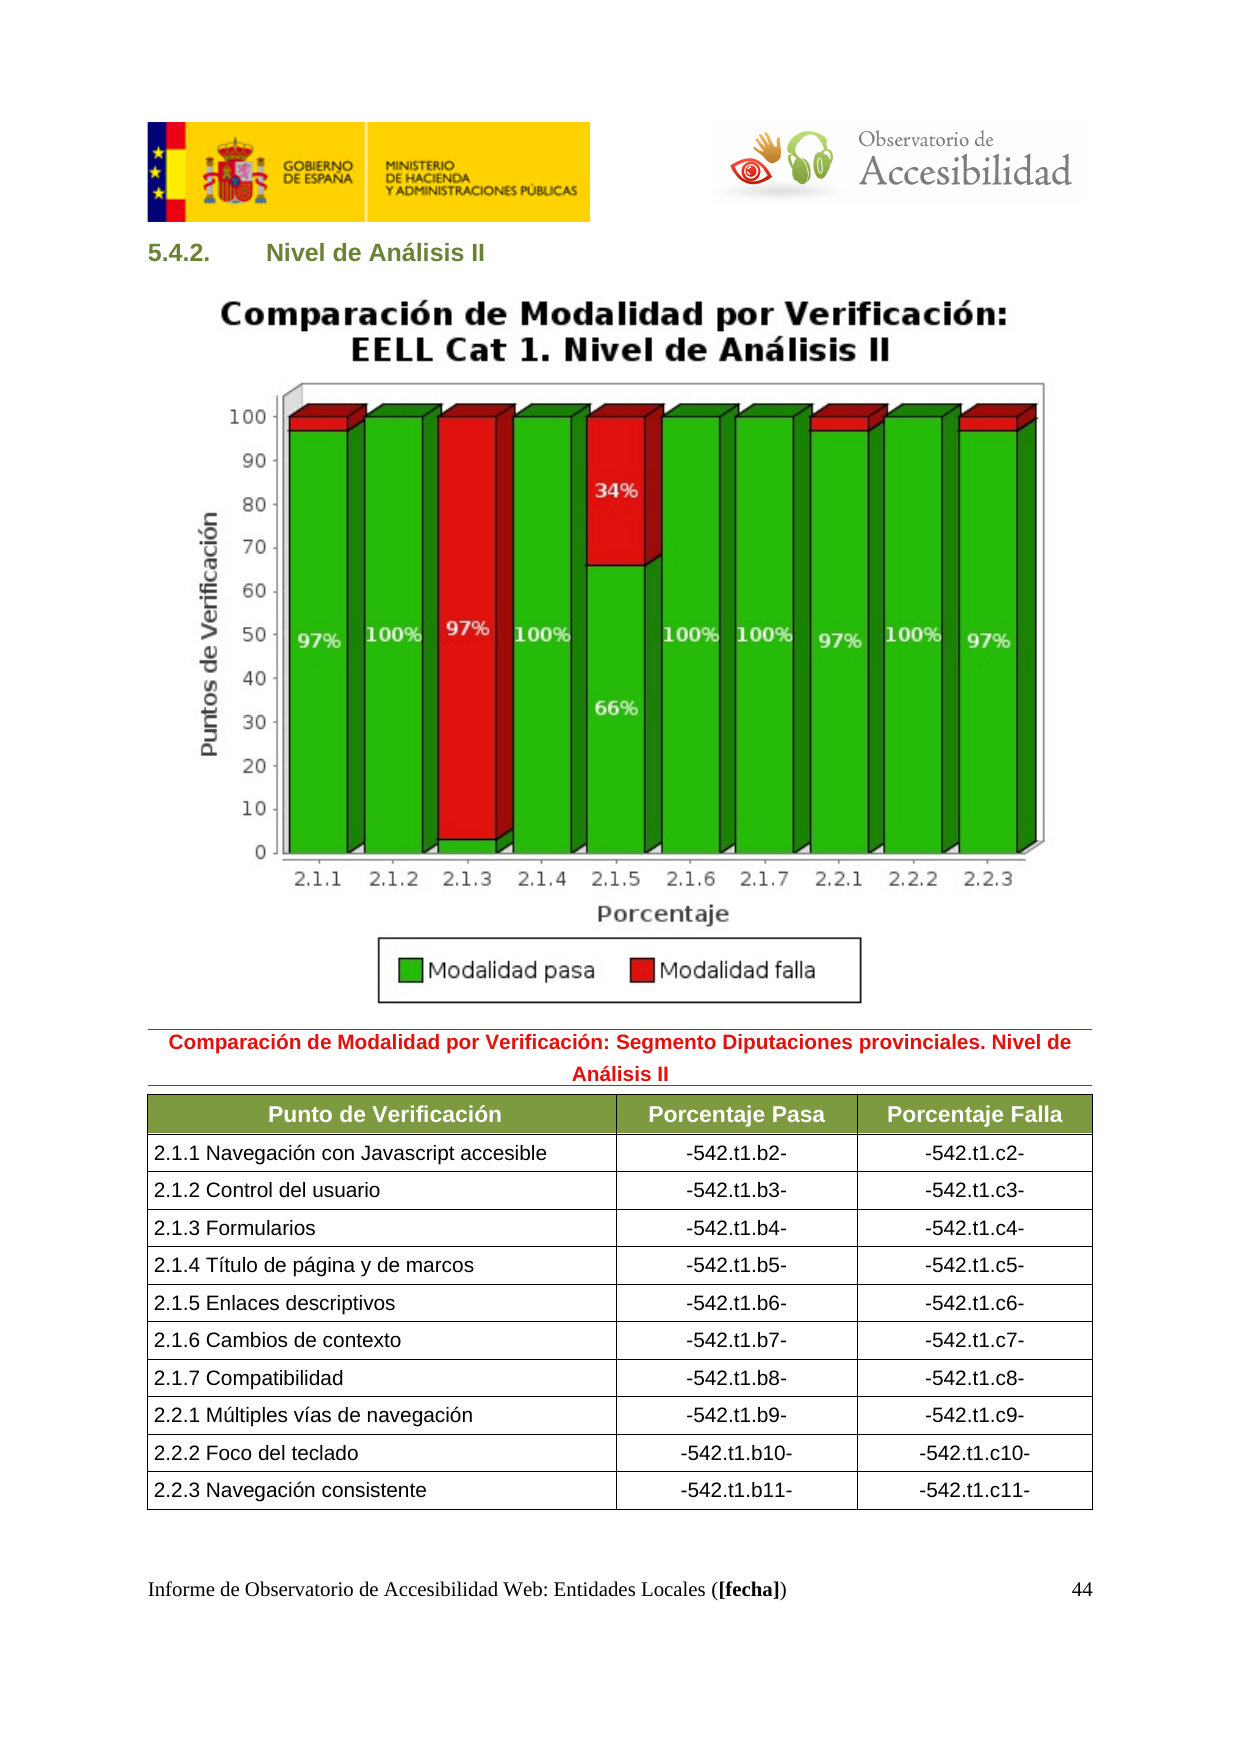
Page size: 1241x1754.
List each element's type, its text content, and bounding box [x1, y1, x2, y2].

table_cell -542.t1.c6- [858, 1285, 1092, 1321]
table_cell 2.1.2 Control del usuario [148, 1172, 616, 1208]
list Nivel de Análisis II [148, 238, 1092, 267]
table_cell 2.1.7 Compatibilidad [148, 1360, 616, 1396]
table_cell -542.t1.c10- [858, 1435, 1092, 1471]
table_cell 2.1.3 Formularios [148, 1210, 616, 1246]
table_cell 2.2.2 Foco del teclado [148, 1435, 616, 1471]
table_cell -542.t1.c3- [858, 1172, 1092, 1208]
table_cell -542.t1.b5- [617, 1247, 857, 1283]
picture [147, 122, 591, 222]
table_header Punto de Verificación [148, 1095, 616, 1133]
table_cell -542.t1.b4- [617, 1210, 857, 1246]
table_cell -542.t1.c5- [858, 1247, 1092, 1283]
picture [178, 294, 1062, 1005]
table_header Porcentaje Pasa [617, 1095, 857, 1133]
table_cell 2.2.1 Múltiples vías de navegación [148, 1397, 616, 1433]
table_cell -542.t1.c9- [858, 1397, 1092, 1433]
table_cell -542.t1.b2- [617, 1135, 857, 1171]
table_cell 2.1.1 Navegación con Javascript accesible [148, 1135, 616, 1171]
table_cell -542.t1.c7- [858, 1322, 1092, 1358]
table_cell -542.t1.b10- [617, 1435, 857, 1471]
table_cell 2.1.6 Cambios de contexto [148, 1322, 616, 1358]
table_header Porcentaje Falla [858, 1095, 1092, 1133]
table_cell -542.t1.c11- [858, 1472, 1092, 1508]
table_cell -542.t1.b11- [617, 1472, 857, 1508]
table_cell 2.1.5 Enlaces descriptivos [148, 1285, 616, 1321]
table_cell -542.t1.c2- [858, 1135, 1092, 1171]
table_cell -542.t1.b6- [617, 1285, 857, 1321]
table_cell -542.t1.b3- [617, 1172, 857, 1208]
text Comparación de Modalidad por Verificación: Segmento Diputaciones provinciales. Nivel de Análisis II [148, 1030, 1092, 1085]
table_cell -542.t1.b8- [617, 1360, 857, 1396]
table_cell 2.1.4 Título de página y de marcos [148, 1247, 616, 1283]
table_cell 2.2.3 Navegación consistente [148, 1472, 616, 1508]
table_cell -542.t1.c8- [858, 1360, 1092, 1396]
picture [710, 122, 1086, 205]
table_cell -542.t1.b9- [617, 1397, 857, 1433]
table_cell -542.t1.c4- [858, 1210, 1092, 1246]
table_cell -542.t1.b7- [617, 1322, 857, 1358]
